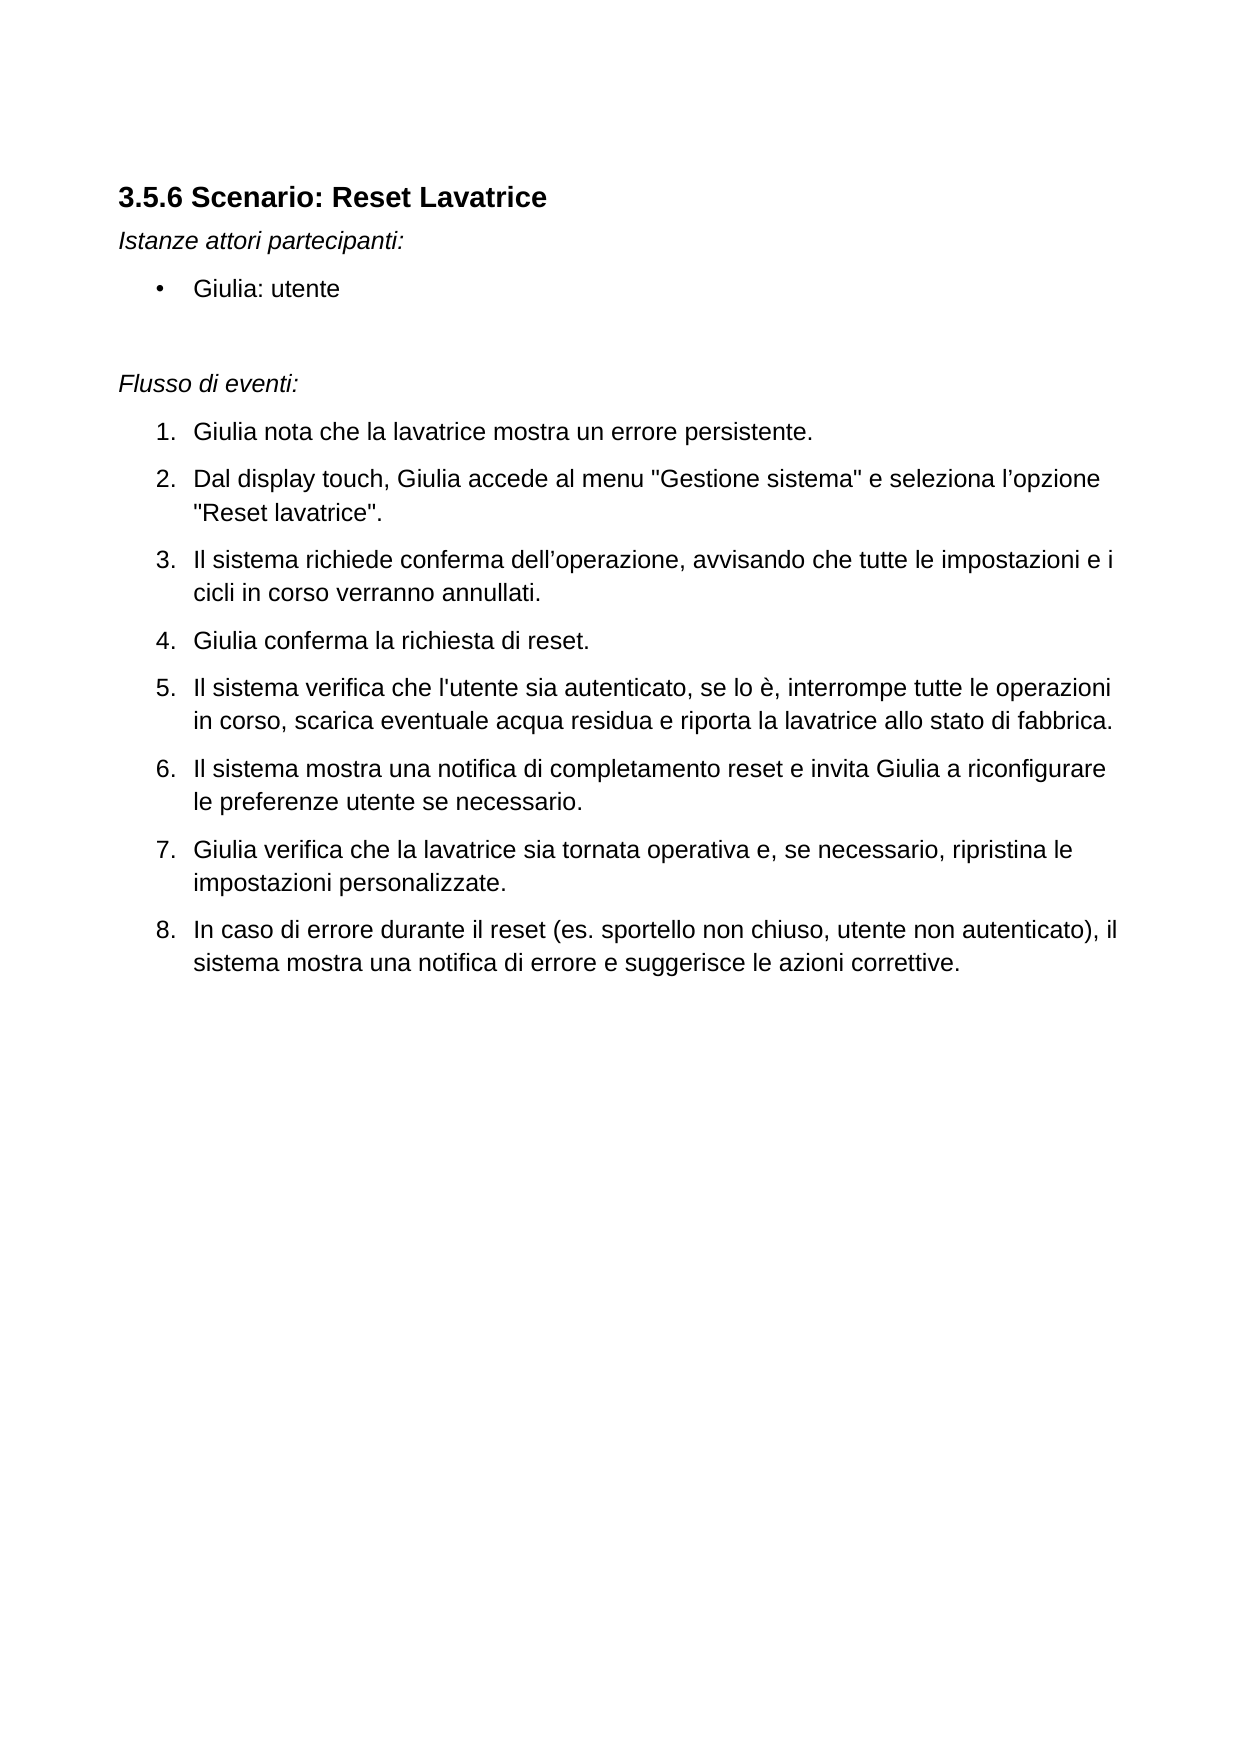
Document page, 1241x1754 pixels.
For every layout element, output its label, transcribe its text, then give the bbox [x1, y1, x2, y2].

list Giulia: utente [156, 274, 1122, 303]
list Giulia nota che la lavatrice mostra un errore persistente. [156, 417, 1122, 446]
list Giulia conferma la richiesta di reset. [156, 626, 1122, 654]
text Flusso di eventi: [118, 369, 1122, 398]
list Giulia verifica che la lavatrice sia tornata operativa e, se necessario, ripristina le impostazioni personalizzate. [156, 834, 1122, 896]
list Il sistema verifica che l'utente sia autenticato, se lo è, interrompe tutte le operazioni in corso, scarica eventuale acqua residua e riporta la lavatrice allo stato di fabbrica. [156, 673, 1122, 735]
text Istanze attori partecipanti: [118, 226, 1122, 255]
list Il sistema mostra una notifica di completamento reset e invita Giulia a riconfigurare le preferenze utente se necessario. [156, 754, 1122, 816]
list Il sistema richiede conferma dell’operazione, avvisando che tutte le impostazioni e i cicli in corso verranno annullati. [156, 545, 1122, 607]
list Dal display touch, Giulia accede al menu "Gestione sistema" e seleziona l’opzione "Reset lavatrice". [156, 464, 1122, 526]
list In caso di errore durante il reset (es. sportello non chiuso, utente non autenticato), il sistema mostra una notifica di errore e suggerisce le azioni correttive. [156, 915, 1122, 977]
subtitle 3.5.6 Scenario: Reset Lavatrice [118, 180, 1122, 214]
